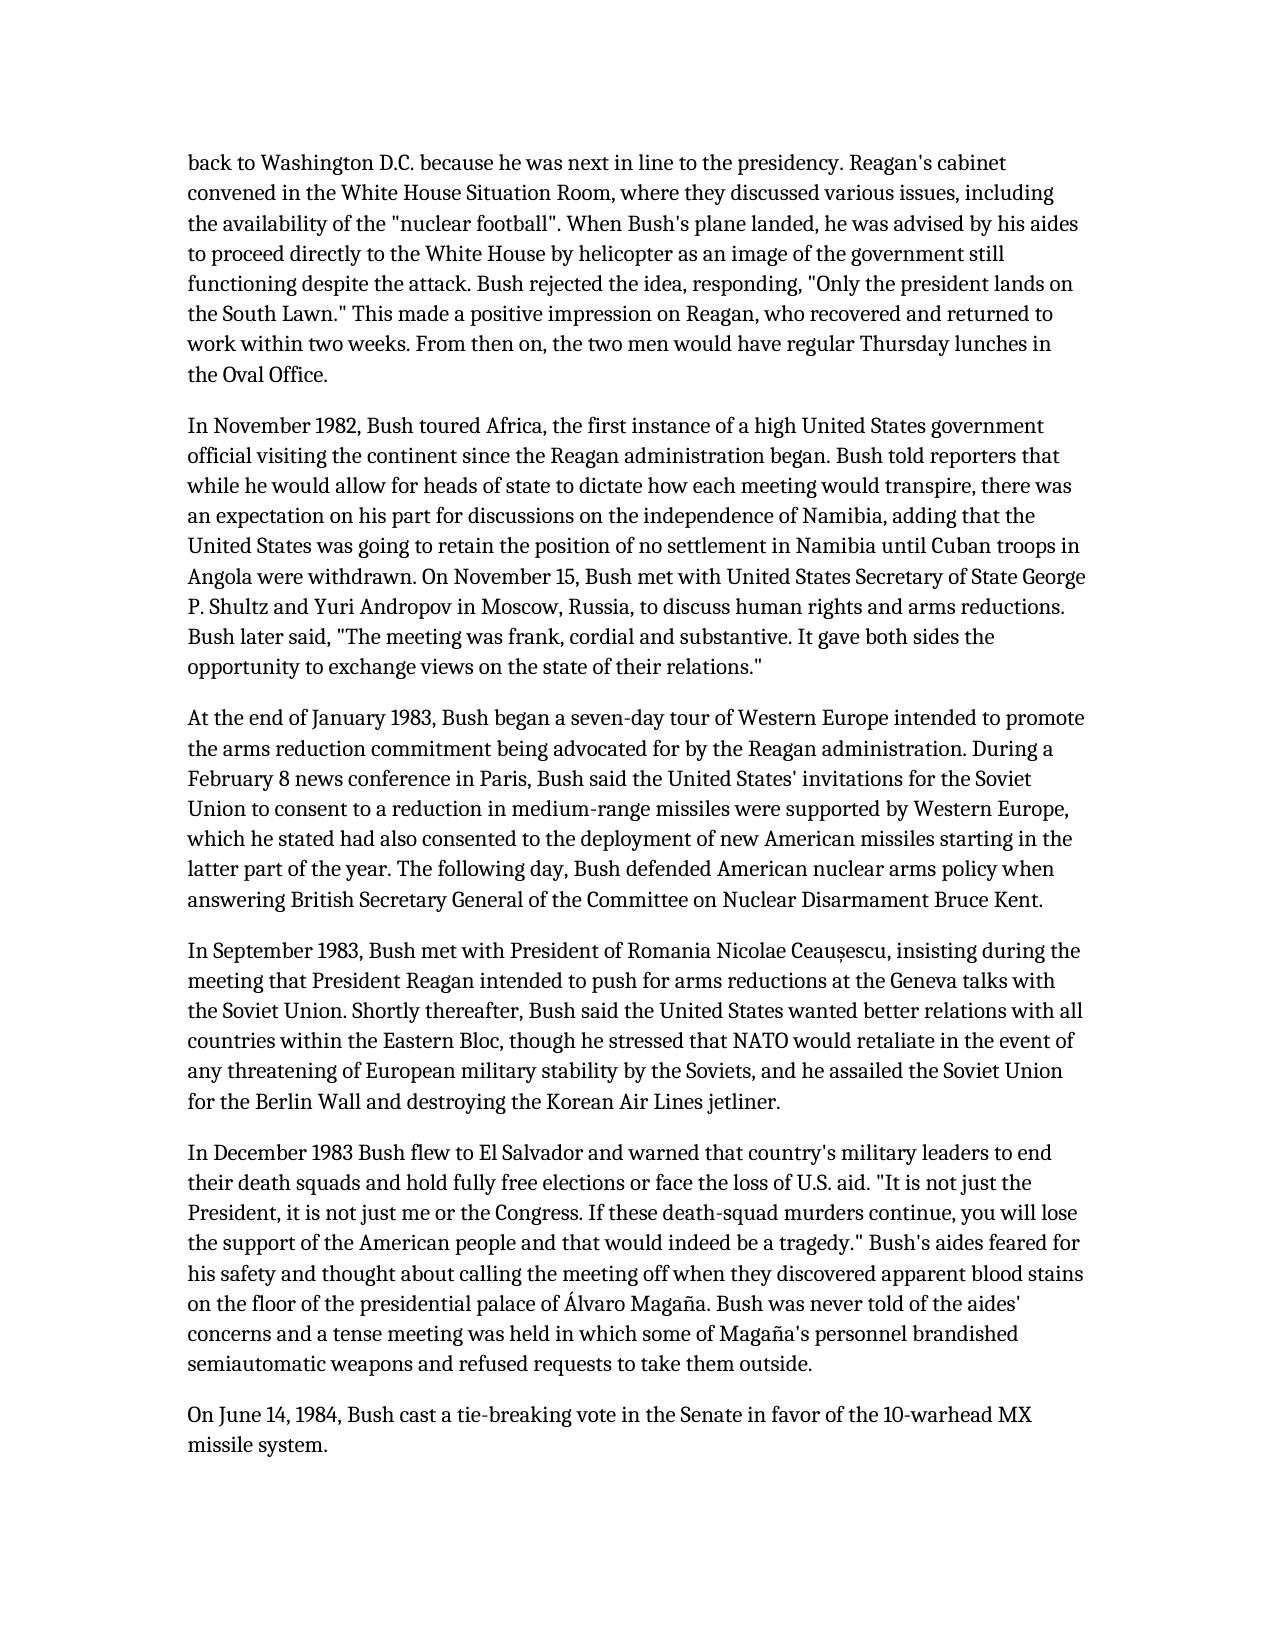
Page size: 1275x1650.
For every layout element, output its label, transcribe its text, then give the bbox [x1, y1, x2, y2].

text In September 1983, Bush met with President of Romania Nicolae Ceaușescu, insisting during the meeting that President Reagan intended to push for arms reductions at the Geneva talks with the Soviet Union. Shortly thereafter, Bush said the United States wanted better relations with all countries within the Eastern Bloc, though he stressed that NATO would retaliate in the event of any threatening of European military stability by the Soviets, and he assailed the Soviet Union for the Berlin Wall and destroying the Korean Air Lines jetliner. [187, 937, 1087, 1115]
text back to Washington D.C. because he was next in line to the presidency. Reagan's cabinet convened in the White House Situation Room, where they discussed various issues, including the availability of the "nuclear football". When Bush's plane landed, he was advised by his aides to proceed directly to the White House by helicopter as an image of the government still functioning despite the attack. Bush rejected the idea, responding, "Only the president lands on the South Lawn." This made a positive impression on Reagan, who recovered and returned to work within two weeks. From then on, the two men would have regular Thursday lunches in the Oval Office. [187, 150, 1087, 388]
text At the end of January 1983, Bush began a seven-day tour of Western Europe intended to promote the arms reduction commitment being advocated for by the Reagan administration. During a February 8 news conference in Paris, Bush said the United States' invitations for the Soviet Union to consent to a reduction in medium-range missiles were supported by Western Europe, which he stated had also consented to the deployment of new American missiles starting in the latter part of the year. The following day, Bush defended American nuclear arms policy when answering British Secretary General of the Committee on Nuclear Disarmament Bruce Kent. [187, 705, 1087, 913]
text In November 1982, Bush toured Africa, the first instance of a high United States government official visiting the continent since the Reagan administration began. Bush told reporters that while he would allow for heads of state to dictate how each meeting would transpire, there was an expectation on his part for discussions on the independence of Namibia, adding that the United States was going to retain the position of no settlement in Namibia until Cuban troops in Angola were withdrawn. On November 15, Bush met with United States Secretary of State George P. Shultz and Yuri Andropov in Moscow, Russia, to discuss human rights and arms reductions. Bush later said, "The meeting was frank, cordial and substantive. It gave both sides the opportunity to exchange views on the state of their relations." [187, 412, 1087, 681]
text On June 14, 1984, Bush cast a tie-breaking vote in the Senate in favor of the 10-warhead MX missile system. [187, 1402, 1087, 1459]
text In December 1983 Bush flew to El Salvador and warned that country's military leaders to end their death squads and hold fully free elections or face the loss of U.S. aid. "It is not just the President, it is not just me or the Congress. If these death-squad murders continue, you will lose the support of the American people and that would indeed be a tragedy." Bush's aides feared for his safety and thought about calling the meeting off when they discovered apparent blood stains on the floor of the presidential palace of Álvaro Magaña. Bush was never told of the aides' concerns and a tense meeting was held in which some of Magaña's personnel brandished semiautomatic weapons and refused requests to take them outside. [187, 1139, 1087, 1377]
